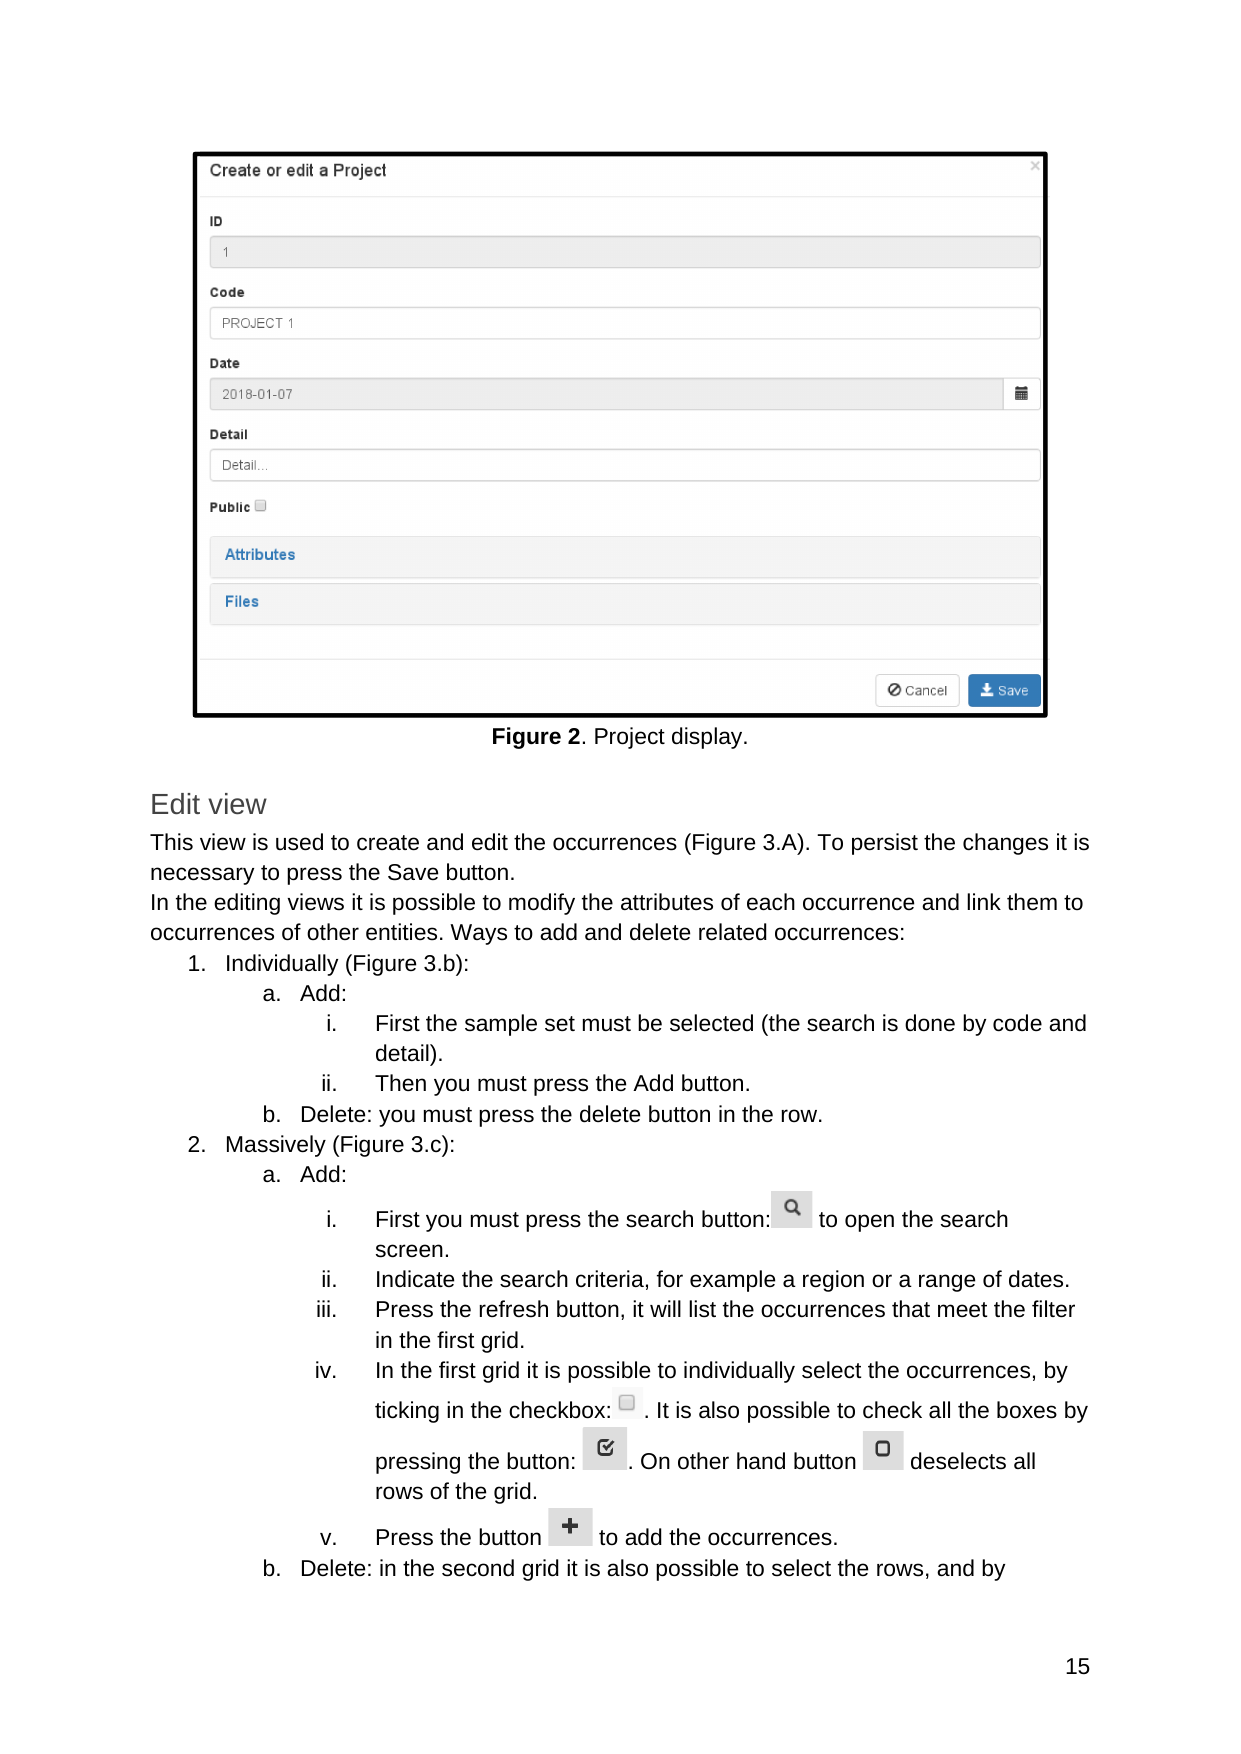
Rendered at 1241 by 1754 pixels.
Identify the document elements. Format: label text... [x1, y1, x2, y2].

list Individually (Figure 3.b): [187, 949, 1090, 976]
list In the first grid it is possible to individually select the occurrences, by ticking in the checkbox:. It is also possible to check all the boxes by pressing the button: . On other hand button deselects all rows of the grid. [337, 1357, 1090, 1504]
picture [582, 1427, 628, 1470]
list Massively (Figure 3.c): [187, 1131, 1090, 1157]
subtitle Edit view [150, 787, 1090, 820]
list Press the button to add the occurrences. [337, 1508, 1090, 1551]
text In the editing views it is possible to modify the attributes of each occurrence and link them to occurrences of other entities. Ways to add and delete related occurrences: [150, 889, 1090, 946]
picture [771, 1191, 813, 1228]
picture [548, 1508, 593, 1546]
list First you must press the search button: to open the search screen. [337, 1191, 1090, 1262]
list Indicate the search criteria, for example a region or a range of dates. [337, 1266, 1090, 1293]
list Delete: in the second grid it is also possible to select the rows, and by [262, 1554, 1090, 1581]
picture [612, 1387, 644, 1419]
picture [190, 150, 1050, 720]
list First the sample set must be selected (the search is done by code and detail). [337, 1010, 1090, 1067]
list Press the refresh button, it will list the occurrences that meet the filter in the first grid. [337, 1296, 1090, 1353]
list Delete: you must press the delete button in the row. [262, 1101, 1090, 1127]
text This view is used to create and edit the occurrences (Figure 3.A). To persist the changes it is necessary to press the Save button. [150, 829, 1090, 885]
list Add: [262, 980, 1090, 1006]
picture [862, 1431, 904, 1470]
list Add: [262, 1161, 1090, 1187]
list Then you must press the Add button. [337, 1070, 1090, 1097]
text Figure 2. Project display. [150, 723, 1090, 750]
